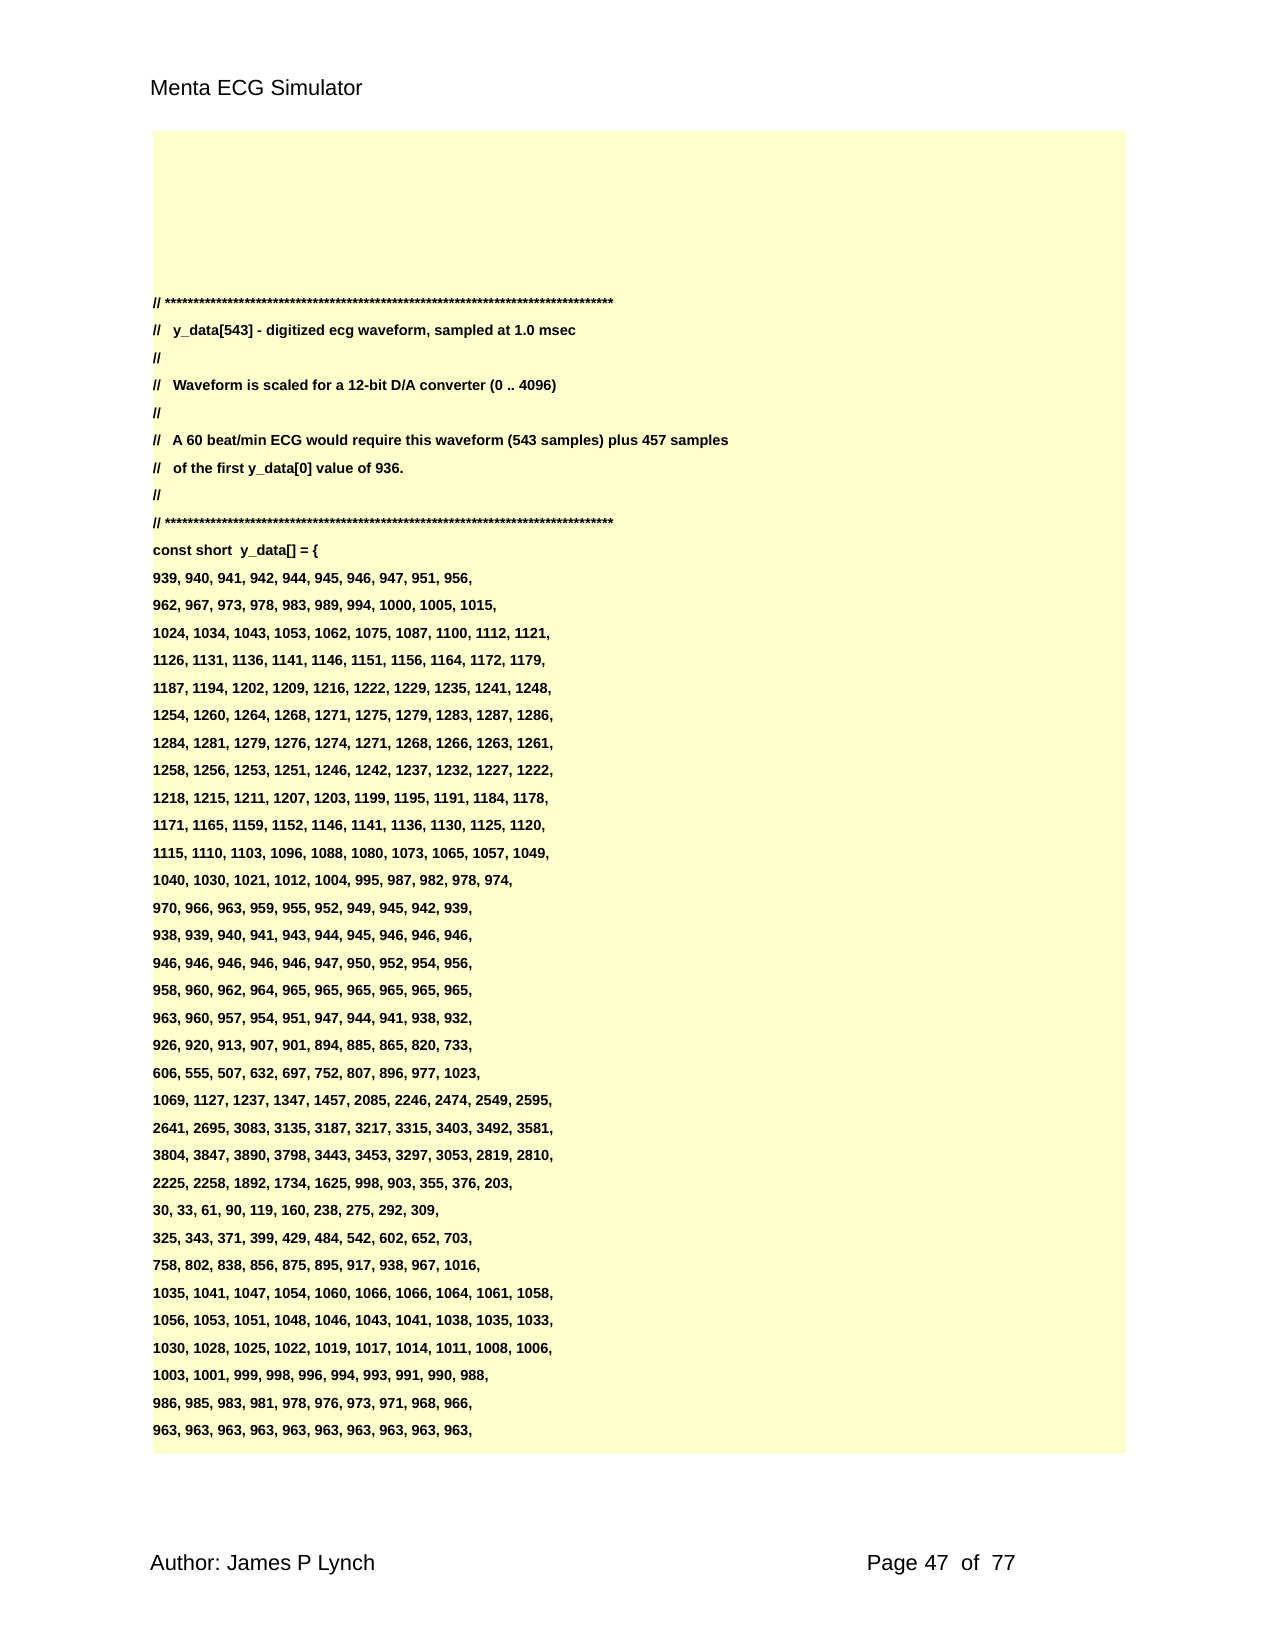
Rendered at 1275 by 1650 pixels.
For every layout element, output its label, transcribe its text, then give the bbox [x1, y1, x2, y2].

text const short y_data[] = { [153, 544, 1126, 559]
text 1069, 1127, 1237, 1347, 1457, 2085, 2246, 2474, 2549, 2595, [153, 1094, 1126, 1109]
text // ******************************************************************************* [153, 516, 1126, 531]
text 1171, 1165, 1159, 1152, 1146, 1141, 1136, 1130, 1125, 1120, [153, 819, 1126, 834]
text // [153, 406, 1126, 421]
text // [153, 489, 1126, 504]
text 926, 920, 913, 907, 901, 894, 885, 865, 820, 733, [153, 1039, 1126, 1054]
text 1218, 1215, 1211, 1207, 1203, 1199, 1195, 1191, 1184, 1178, [153, 791, 1126, 806]
text 1187, 1194, 1202, 1209, 1216, 1222, 1229, 1235, 1241, 1248, [153, 681, 1126, 696]
text 1030, 1028, 1025, 1022, 1019, 1017, 1014, 1011, 1008, 1006, [153, 1341, 1126, 1356]
text 30, 33, 61, 90, 119, 160, 238, 275, 292, 309, [153, 1204, 1126, 1219]
text 958, 960, 962, 964, 965, 965, 965, 965, 965, 965, [153, 984, 1126, 999]
text 986, 985, 983, 981, 978, 976, 973, 971, 968, 966, [153, 1396, 1126, 1411]
text 1040, 1030, 1021, 1012, 1004, 995, 987, 982, 978, 974, [153, 874, 1126, 889]
text 1024, 1034, 1043, 1053, 1062, 1075, 1087, 1100, 1112, 1121, [153, 626, 1126, 641]
text 938, 939, 940, 941, 943, 944, 945, 946, 946, 946, [153, 929, 1126, 944]
text 1126, 1131, 1136, 1141, 1146, 1151, 1156, 1164, 1172, 1179, [153, 654, 1126, 669]
text 962, 967, 973, 978, 983, 989, 994, 1000, 1005, 1015, [153, 599, 1126, 614]
text 1254, 1260, 1264, 1268, 1271, 1275, 1279, 1283, 1287, 1286, [153, 709, 1126, 724]
text // [153, 351, 1126, 366]
text 606, 555, 507, 632, 697, 752, 807, 896, 977, 1023, [153, 1066, 1126, 1081]
text 1056, 1053, 1051, 1048, 1046, 1043, 1041, 1038, 1035, 1033, [153, 1314, 1126, 1329]
text 1003, 1001, 999, 998, 996, 994, 993, 991, 990, 988, [153, 1369, 1126, 1384]
text // of the first y_data[0] value of 936. [153, 461, 1126, 476]
text 1035, 1041, 1047, 1054, 1060, 1066, 1066, 1064, 1061, 1058, [153, 1286, 1126, 1301]
text 2641, 2695, 3083, 3135, 3187, 3217, 3315, 3403, 3492, 3581, [153, 1121, 1126, 1136]
text 1258, 1256, 1253, 1251, 1246, 1242, 1237, 1232, 1227, 1222, [153, 764, 1126, 779]
text // y_data[543] - digitized ecg waveform, sampled at 1.0 msec [153, 324, 1126, 339]
text 963, 963, 963, 963, 963, 963, 963, 963, 963, 963, [153, 1424, 1126, 1439]
text 758, 802, 838, 856, 875, 895, 917, 938, 967, 1016, [153, 1259, 1126, 1274]
text // ******************************************************************************* [153, 296, 1126, 311]
text // A 60 beat/min ECG would require this waveform (543 samples) plus 457 samples [153, 434, 1126, 449]
text 3804, 3847, 3890, 3798, 3443, 3453, 3297, 3053, 2819, 2810, [153, 1149, 1126, 1164]
text 1284, 1281, 1279, 1276, 1274, 1271, 1268, 1266, 1263, 1261, [153, 736, 1126, 751]
text 1115, 1110, 1103, 1096, 1088, 1080, 1073, 1065, 1057, 1049, [153, 846, 1126, 861]
text 325, 343, 371, 399, 429, 484, 542, 602, 652, 703, [153, 1231, 1126, 1246]
text // Waveform is scaled for a 12-bit D/A converter (0 .. 4096) [153, 379, 1126, 394]
text 970, 966, 963, 959, 955, 952, 949, 945, 942, 939, [153, 901, 1126, 916]
text 2225, 2258, 1892, 1734, 1625, 998, 903, 355, 376, 203, [153, 1176, 1126, 1191]
text 939, 940, 941, 942, 944, 945, 946, 947, 951, 956, [153, 571, 1126, 586]
text 963, 960, 957, 954, 951, 947, 944, 941, 938, 932, [153, 1011, 1126, 1026]
text 946, 946, 946, 946, 946, 947, 950, 952, 954, 956, [153, 956, 1126, 971]
